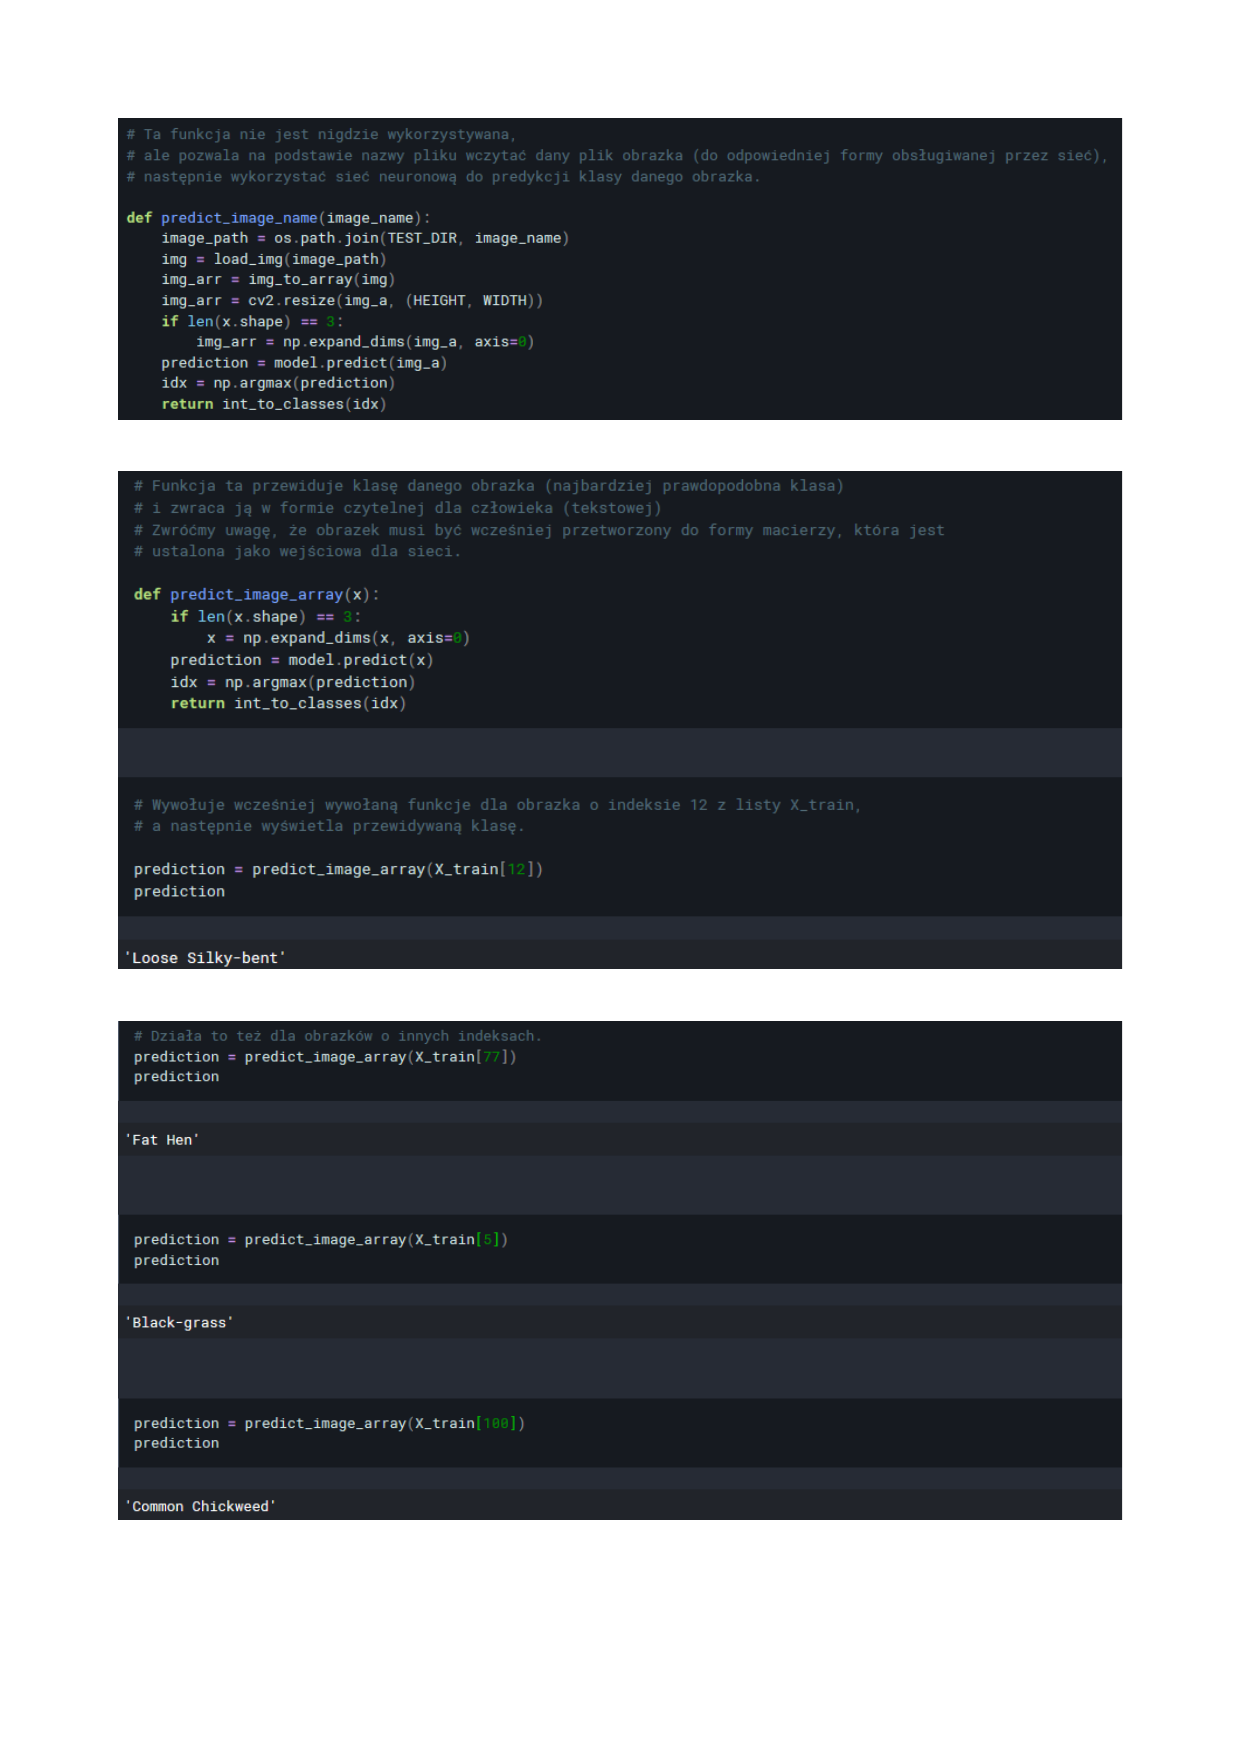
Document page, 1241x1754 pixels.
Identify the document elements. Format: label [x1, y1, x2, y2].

picture [118, 1021, 1123, 1520]
picture [118, 471, 1123, 969]
picture [118, 118, 1123, 420]
